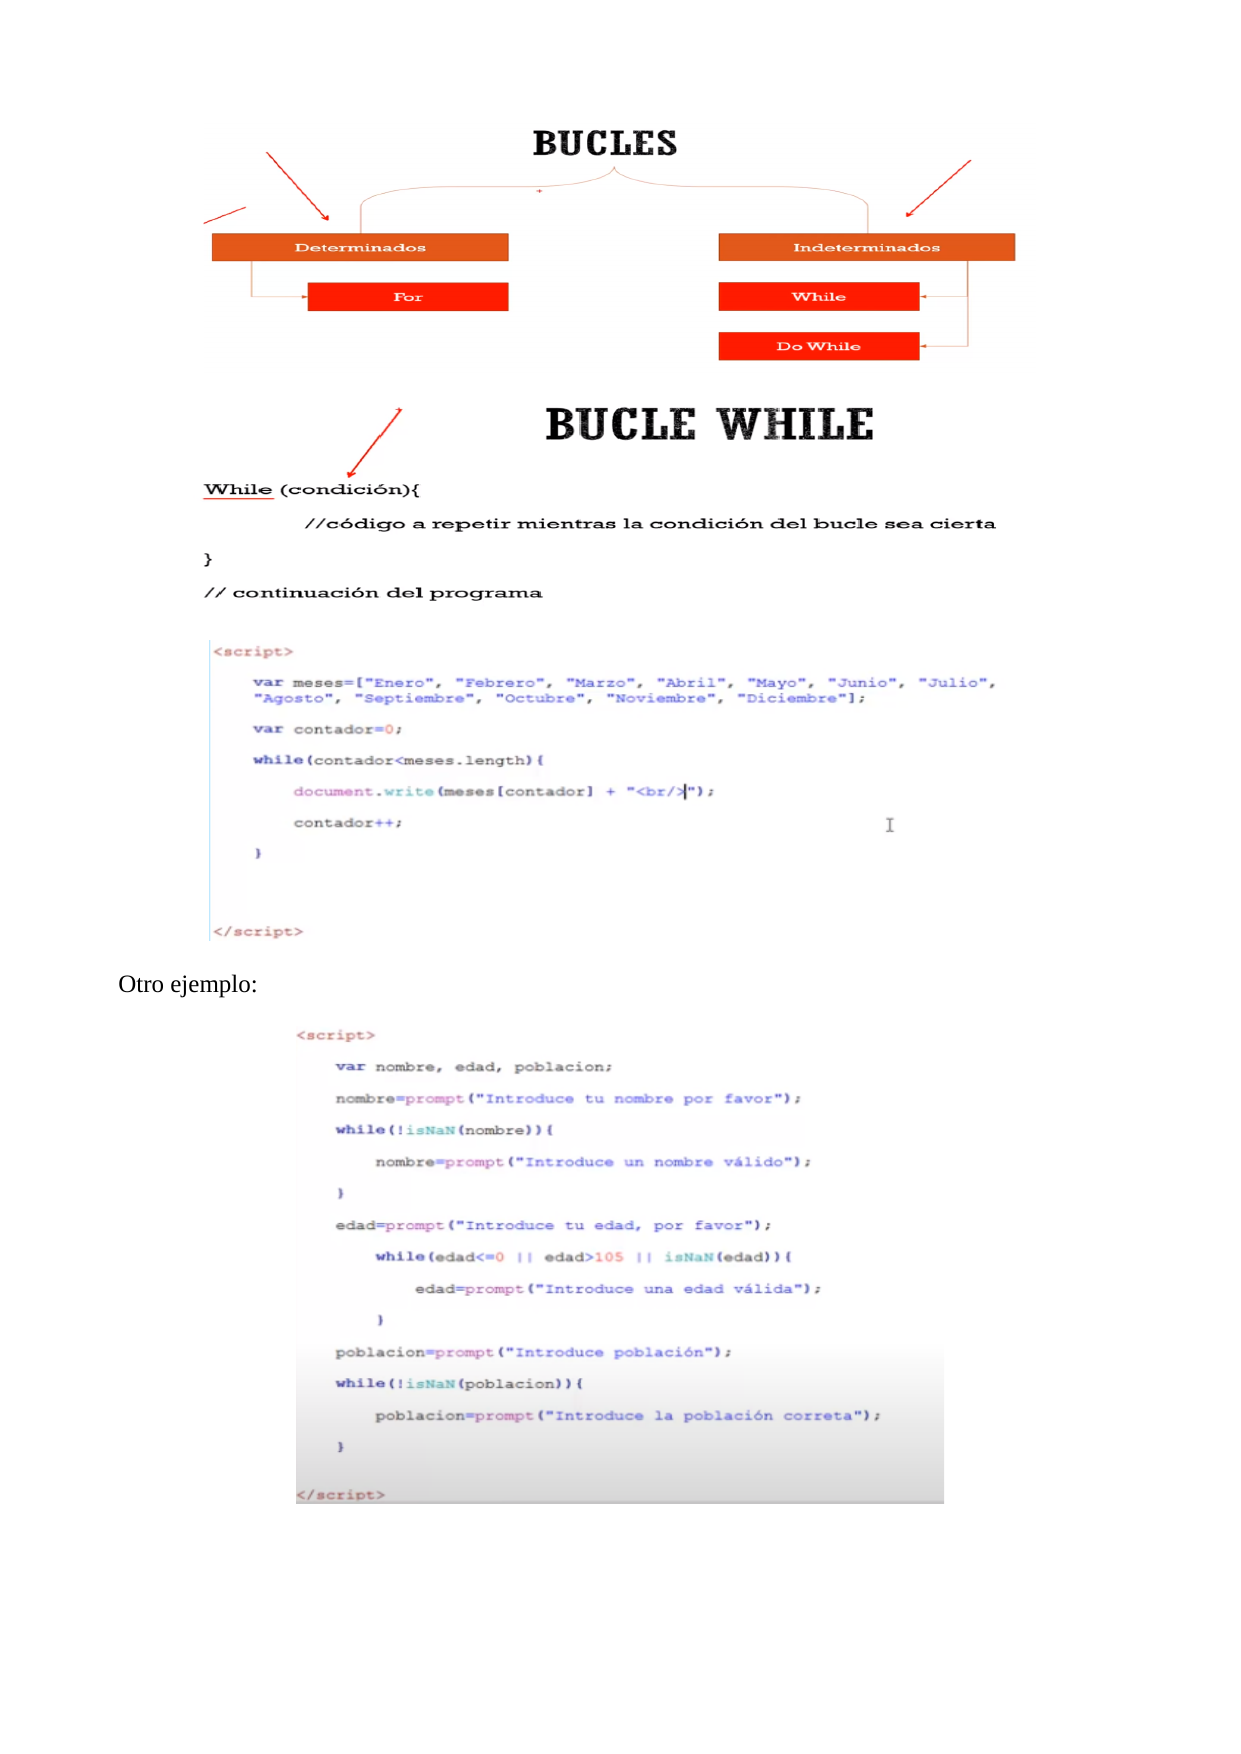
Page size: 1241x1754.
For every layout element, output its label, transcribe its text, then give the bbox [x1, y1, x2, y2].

picture [209, 640, 1032, 941]
picture [182, 401, 1058, 612]
picture [296, 1026, 945, 1504]
picture [203, 118, 1037, 373]
text Otro ejemplo: [118, 969, 1122, 998]
